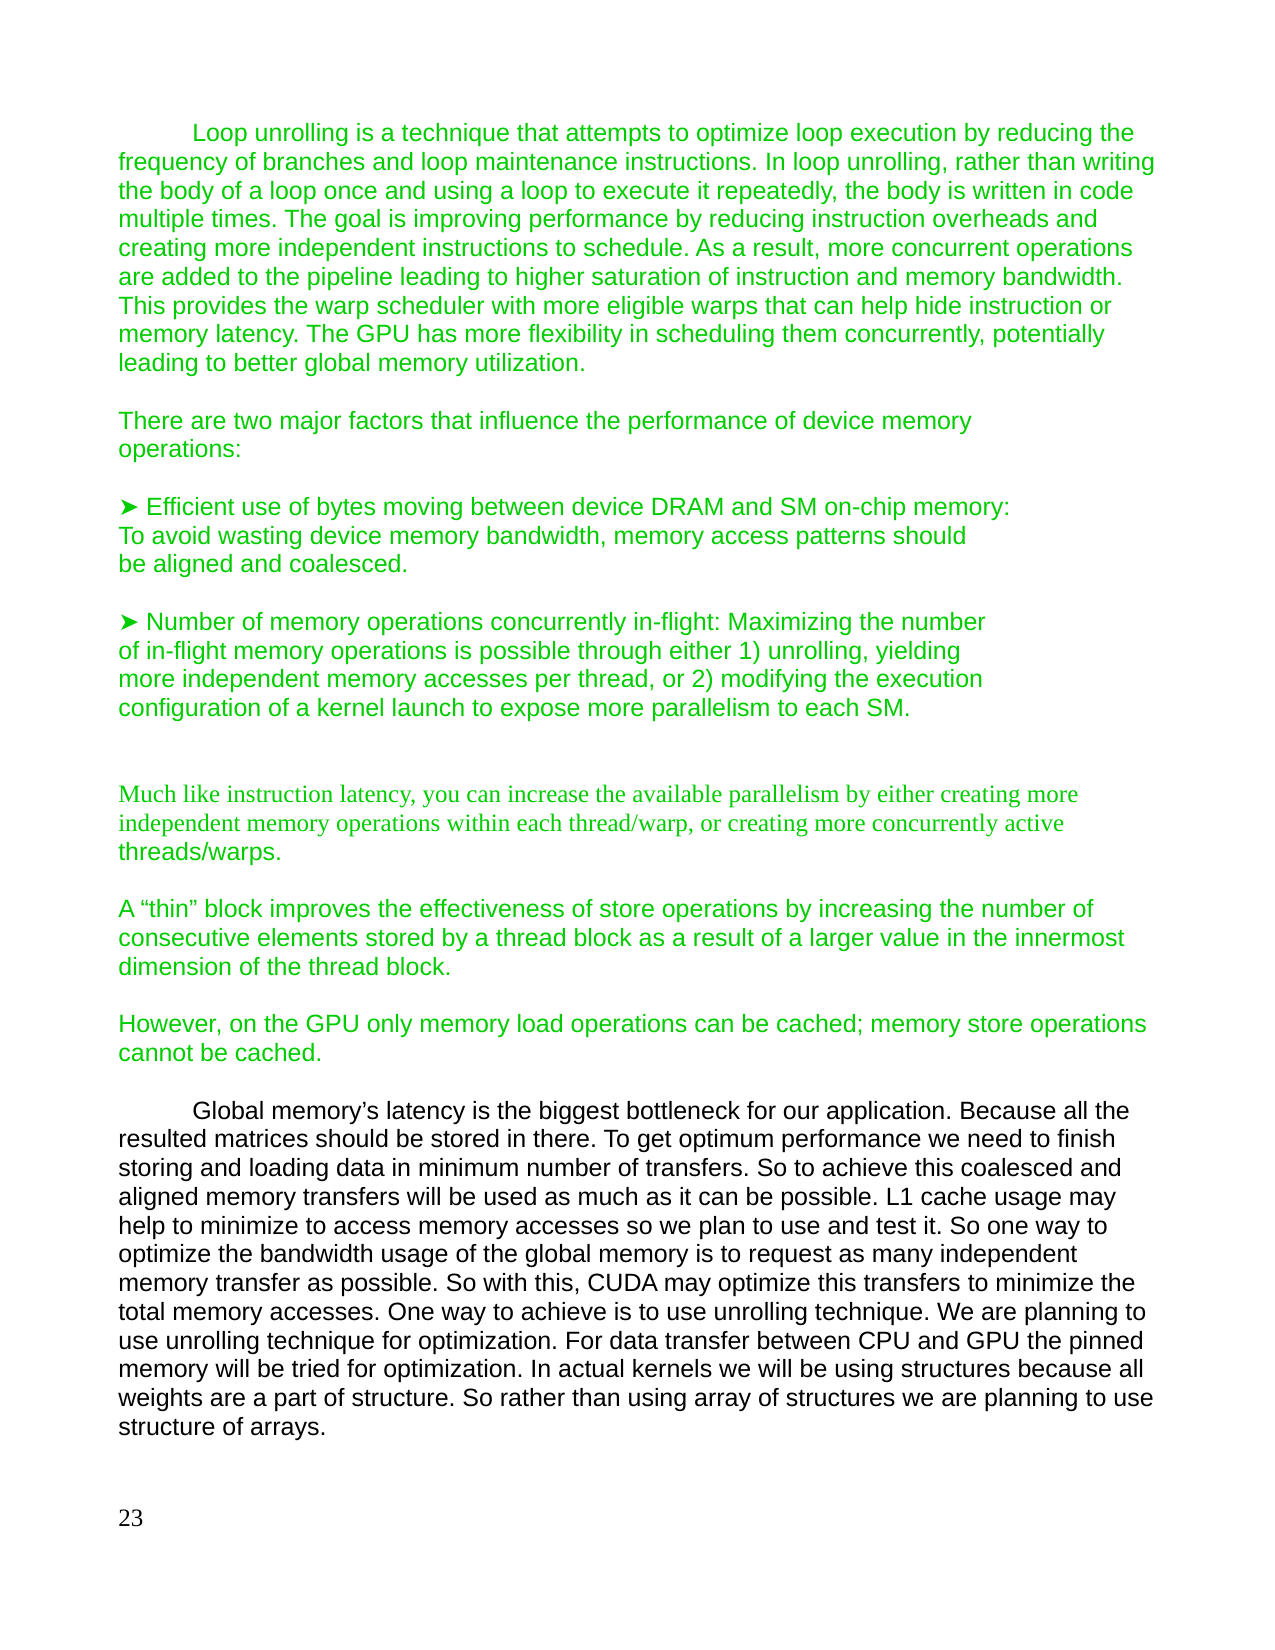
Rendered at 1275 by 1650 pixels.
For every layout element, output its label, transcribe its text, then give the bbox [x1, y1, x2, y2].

text be aligned and coalesced. [118, 549, 1157, 578]
text To avoid wasting device memory bandwidth, memory access patterns should [118, 521, 1157, 549]
text A “thin” block improves the effectiveness of store operations by increasing the number of consecutive elements stored by a thread block as a result of a larger value in the innermost dimension of the thread block. [118, 894, 1157, 981]
text However, on the GPU only memory load operations can be cached; memory store operations cannot be cached. [118, 1009, 1157, 1067]
text more independent memory accesses per thread, or 2) modifying the execution [118, 664, 1157, 693]
text There are two major factors that influence the performance of device memory [118, 406, 1157, 434]
text Loop unrolling is a technique that attempts to optimize loop execution by reducing the frequency of branches and loop maintenance instructions. In loop unrolling, rather than writing the body of a loop once and using a loop to execute it repeatedly, the body is written in code multiple times. The goal is improving performance by reducing instruction overheads and creating more independent instructions to schedule. As a result, more concurrent operations are added to the pipeline leading to higher saturation of instruction and memory bandwidth. This provides the warp scheduler with more eligible warps that can help hide instruction or memory latency. The GPU has more flexibility in scheduling them concurrently, potentially leading to better global memory utilization. [118, 118, 1157, 377]
text of in-flight memory operations is possible through either 1) unrolling, yielding [118, 636, 1157, 664]
text ➤ Efficient use of bytes moving between device DRAM and SM on-chip memory: [118, 492, 1157, 521]
text independent memory operations within each thread/warp, or creating more concurrently active [118, 808, 1157, 837]
text ➤ Number of memory operations concurrently in-flight: Maximizing the number [118, 607, 1157, 636]
text Global memory’s latency is the biggest bottleneck for our application. Because all the resulted matrices should be stored in there. To get optimum performance we need to finish storing and loading data in minimum number of transfers. So to achieve this coalesced and aligned memory transfers will be used as much as it can be possible. L1 cache usage may help to minimize to access memory accesses so we plan to use and test it. So one way to optimize the bandwidth usage of the global memory is to request as many independent memory transfer as possible. So with this, CUDA may optimize this transfers to minimize the total memory accesses. One way to achieve is to use unrolling technique. We are planning to use unrolling technique for optimization. For data transfer between CPU and GPU the pinned memory will be tried for optimization. In actual kernels we will be using structures because all weights are a part of structure. So rather than using array of structures we are planning to use structure of arrays. [118, 1096, 1157, 1441]
text operations: [118, 434, 1157, 463]
text threads/warps. [118, 837, 1157, 866]
text configuration of a kernel launch to expose more parallelism to each SM. [118, 693, 1157, 722]
text Much like instruction latency, you can increase the available parallelism by either creating more [118, 779, 1157, 808]
